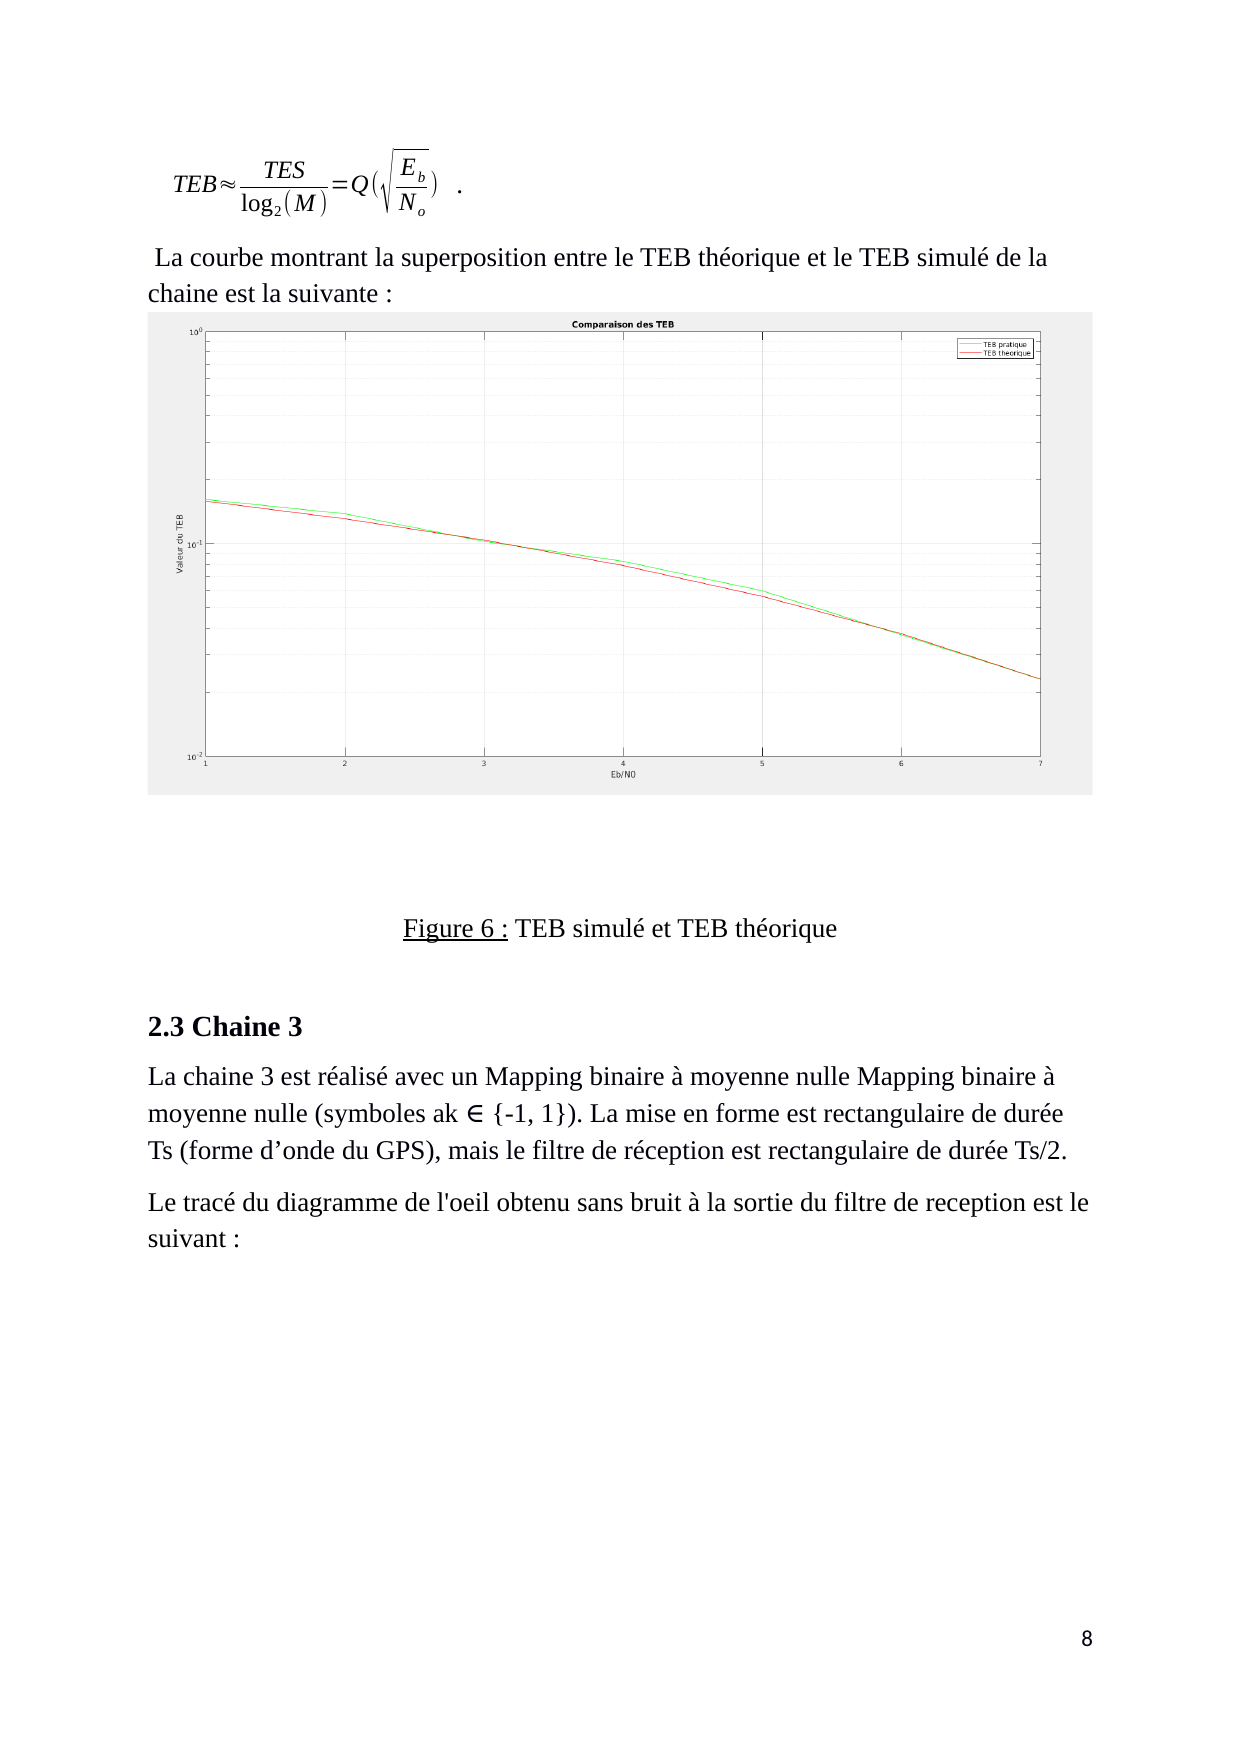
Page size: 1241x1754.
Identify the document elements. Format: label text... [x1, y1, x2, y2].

subtitle 2.3 Chaine 3 [148, 1009, 1093, 1042]
text La chaine 3 est réalisé avec un Mapping binaire à moyenne nulle Mapping binaire à moyenne nulle (symboles ak ∈ {-1, 1}). La mise en forme est rectangulaire de durée Ts (forme d’onde du GPS), mais le filtre de réception est rectangulaire de durée Ts/2. [148, 1060, 1093, 1166]
text Le tracé du diagramme de l'oeil obtenu sans bruit à la sortie du filtre de reception est le suivant : [148, 1186, 1093, 1253]
text Figure 6 : TEB simulé et TEB théorique [148, 912, 1093, 943]
picture [147, 312, 1093, 795]
text La courbe montrant la superposition entre le TEB théorique et le TEB simulé de la chaine est la suivante : [148, 241, 1093, 308]
text . [148, 148, 1093, 220]
